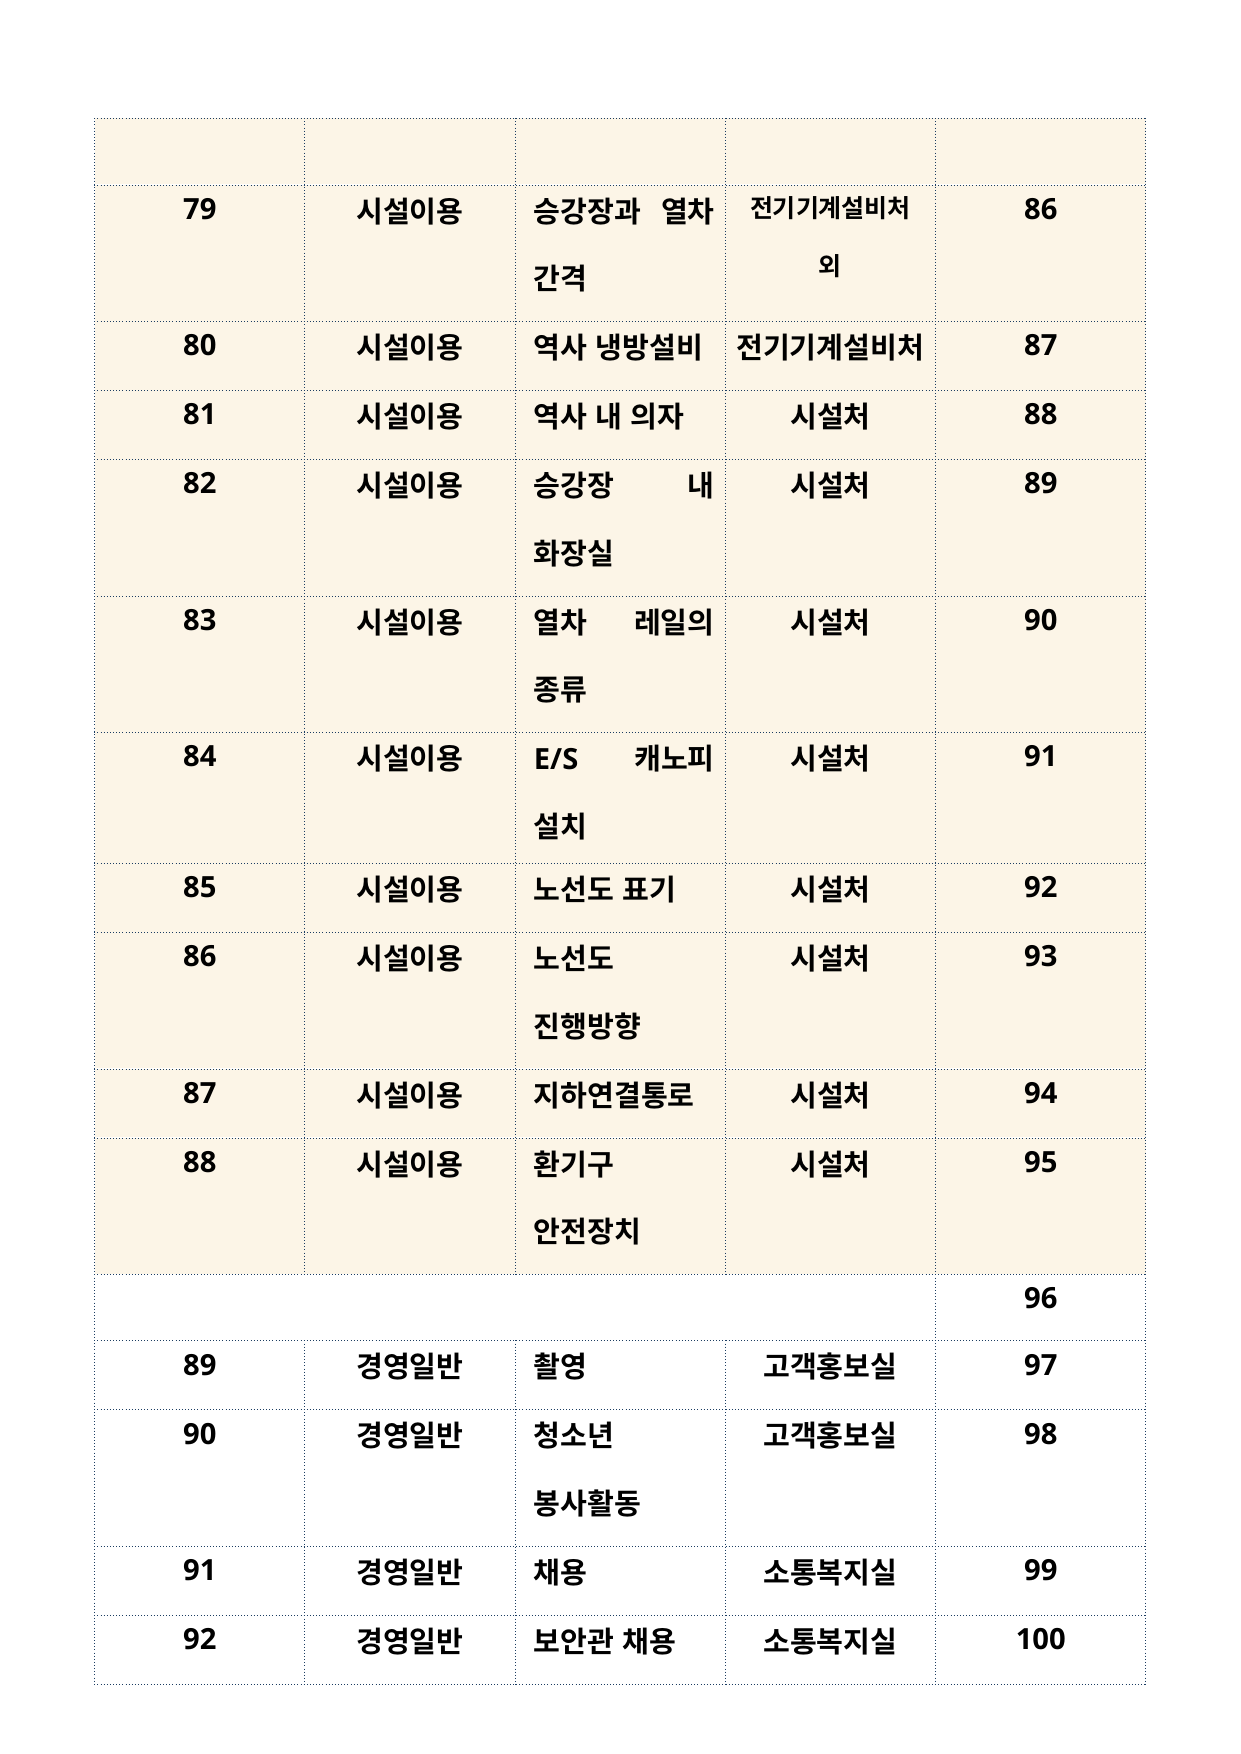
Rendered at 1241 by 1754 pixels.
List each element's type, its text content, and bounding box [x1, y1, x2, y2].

table_cell 승강장 내 화장실 [515, 459, 725, 596]
table_cell 시설처 [725, 932, 935, 1068]
table_cell [305, 118, 515, 184]
table_cell E/S 캐노피 설치 [515, 732, 725, 863]
table_cell 89 [935, 459, 1146, 596]
table_cell 노선도 진행방향 [515, 932, 725, 1068]
table_cell 고객홍보실 [725, 1340, 935, 1409]
table_cell 79 [95, 185, 305, 321]
table_cell 88 [935, 390, 1146, 459]
table_cell 시설이용 [305, 863, 515, 932]
table_cell 89 [95, 1340, 305, 1409]
table_cell 시설처 [725, 390, 935, 459]
table_cell 88 [95, 1138, 305, 1274]
table_cell 청소년 봉사활동 [515, 1409, 725, 1546]
table_cell 소통복지실 [725, 1615, 935, 1684]
table_cell 83 [95, 596, 305, 732]
table_cell 경영일반 [305, 1546, 515, 1615]
table_cell 시설처 [725, 1138, 935, 1274]
table_cell 86 [935, 185, 1146, 321]
table_cell 보안관 채용 [515, 1615, 725, 1684]
table_cell [725, 118, 935, 184]
table_cell 시설처 [725, 732, 935, 863]
table_cell 시설처 [725, 596, 935, 732]
table_cell 시설이용 [305, 932, 515, 1068]
table_cell 열차 레일의 종류 [515, 596, 725, 732]
table_cell 87 [935, 321, 1146, 390]
table_cell 90 [95, 1409, 305, 1546]
table_cell 94 [935, 1069, 1146, 1137]
table_cell [95, 1274, 935, 1340]
table_cell 81 [95, 390, 305, 459]
table_cell 91 [935, 732, 1146, 863]
table_cell 고객홍보실 [725, 1409, 935, 1546]
table_cell 경영일반 [305, 1409, 515, 1546]
table_cell 승강장과 열차 간격 [515, 185, 725, 321]
table_cell 100 [935, 1615, 1146, 1684]
table_cell 역사 내 의자 [515, 390, 725, 459]
table_cell 시설이용 [305, 321, 515, 390]
table_cell 96 [935, 1274, 1146, 1340]
table_cell 시설처 [725, 863, 935, 932]
table_cell 시설처 [725, 1069, 935, 1137]
table_cell 전기기계설비처 외 [725, 185, 935, 321]
table_cell 촬영 [515, 1340, 725, 1409]
table_cell 전기기계설비처 [725, 321, 935, 390]
table_cell 역사 냉방설비 [515, 321, 725, 390]
table_cell 84 [95, 732, 305, 863]
table_cell 80 [95, 321, 305, 390]
table_cell 시설이용 [305, 1069, 515, 1137]
table_cell 경영일반 [305, 1615, 515, 1684]
table_cell 85 [95, 863, 305, 932]
table_cell 95 [935, 1138, 1146, 1274]
table_cell 93 [935, 932, 1146, 1068]
table_cell 시설이용 [305, 1138, 515, 1274]
table_cell 시설처 [725, 459, 935, 596]
table_cell [95, 118, 305, 184]
table_cell 99 [935, 1546, 1146, 1615]
table_cell 91 [95, 1546, 305, 1615]
table_cell 92 [935, 863, 1146, 932]
table_cell 채용 [515, 1546, 725, 1615]
table_cell 92 [95, 1615, 305, 1684]
table_cell [935, 118, 1146, 184]
table_cell 시설이용 [305, 185, 515, 321]
table_cell 87 [95, 1069, 305, 1137]
table_cell 82 [95, 459, 305, 596]
table_cell 소통복지실 [725, 1546, 935, 1615]
table_cell 환기구 안전장치 [515, 1138, 725, 1274]
table_cell 노선도 표기 [515, 863, 725, 932]
table_cell 97 [935, 1340, 1146, 1409]
table_cell 시설이용 [305, 459, 515, 596]
table_cell 경영일반 [305, 1340, 515, 1409]
table_cell 시설이용 [305, 596, 515, 732]
table_cell 시설이용 [305, 732, 515, 863]
table_cell 90 [935, 596, 1146, 732]
table_cell [515, 118, 725, 184]
table_cell 86 [95, 932, 305, 1068]
table_cell 시설이용 [305, 390, 515, 459]
table_cell 지하연결통로 [515, 1069, 725, 1137]
table_cell 98 [935, 1409, 1146, 1546]
